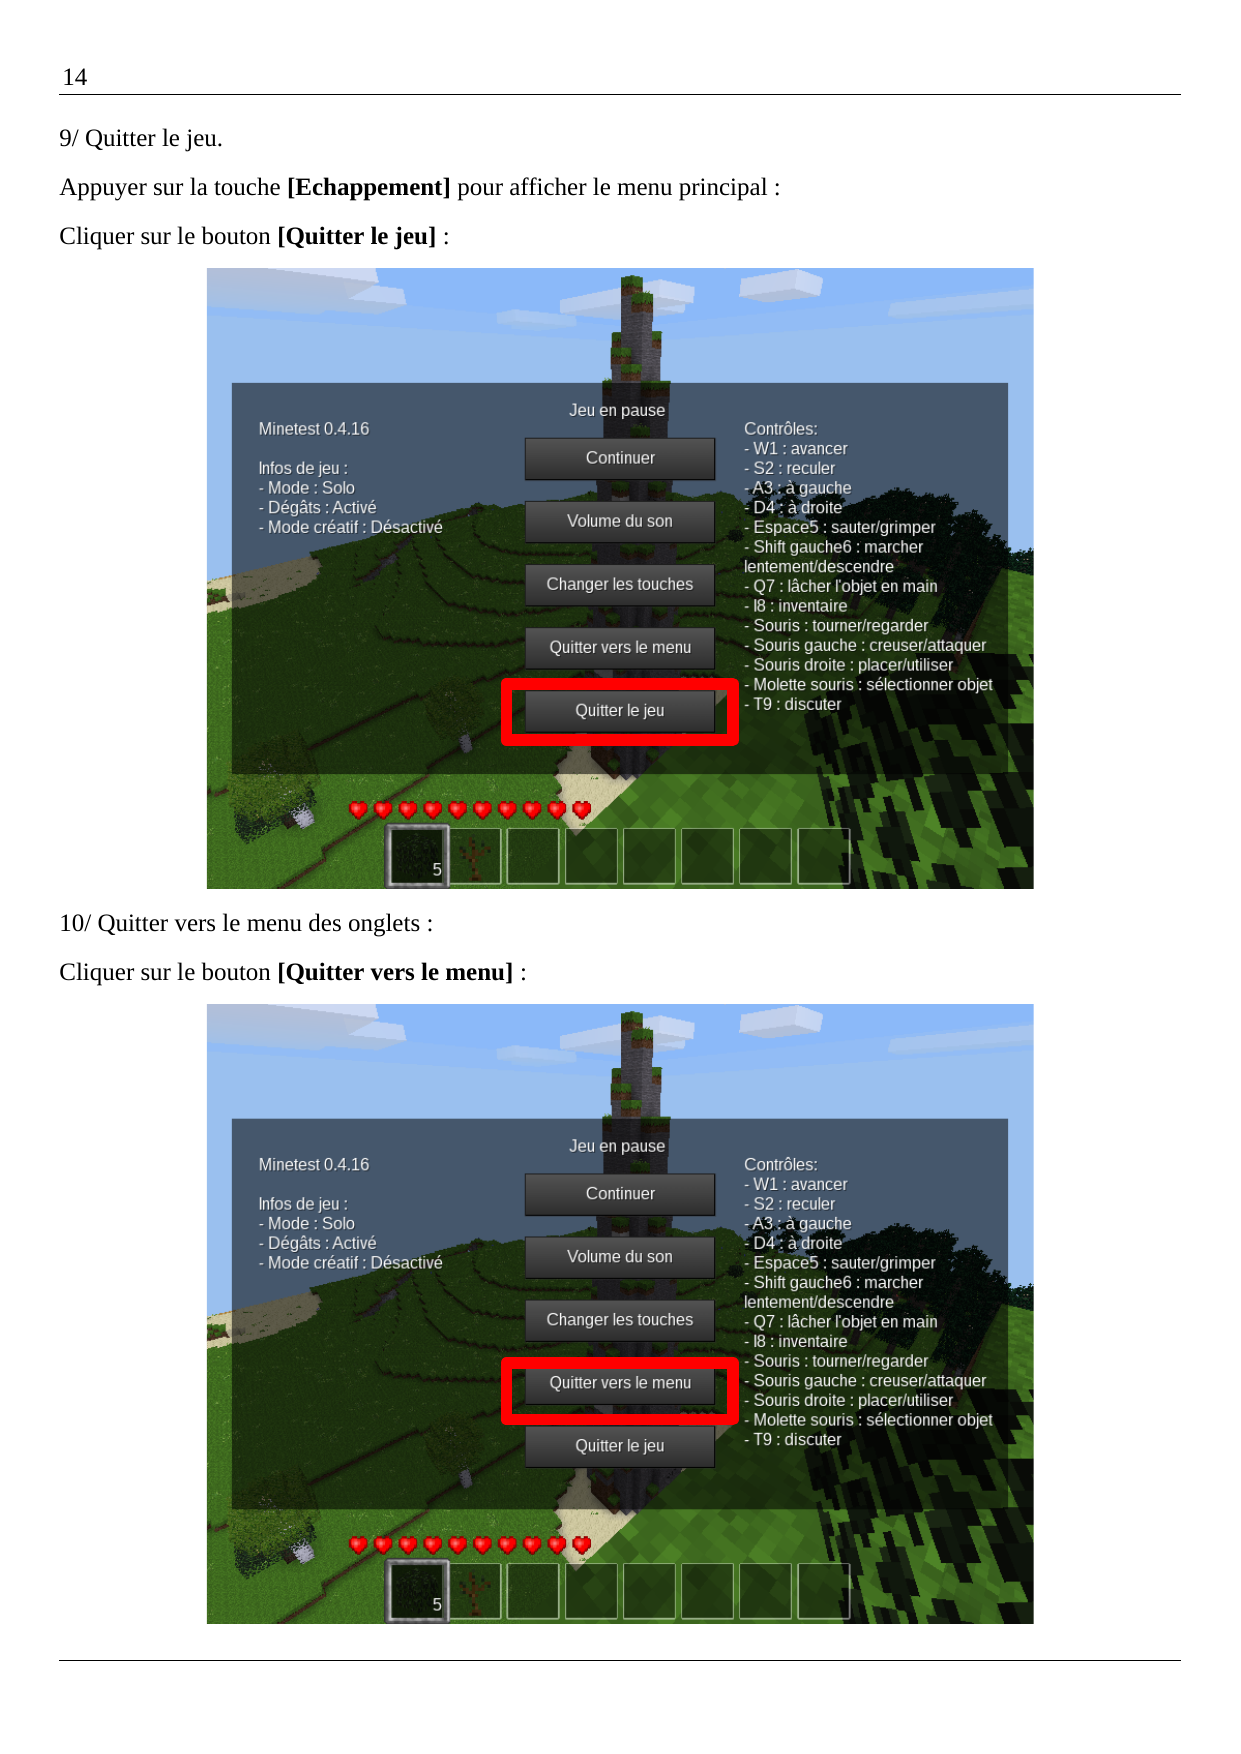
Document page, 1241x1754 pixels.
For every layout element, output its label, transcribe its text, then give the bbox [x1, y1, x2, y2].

subtitle Cliquer sur le bouton [Quitter vers le menu] : [59, 957, 1181, 986]
picture [206, 1004, 1034, 1624]
picture [206, 268, 1034, 889]
subtitle Cliquer sur le bouton [Quitter le jeu] : [59, 221, 1181, 250]
subtitle 10/ Quitter vers le menu des onglets : [59, 908, 1181, 937]
subtitle 9/ Quitter le jeu. [59, 123, 1181, 152]
text Appuyer sur la touche [Echappement] pour afficher le menu principal : [59, 172, 1181, 201]
